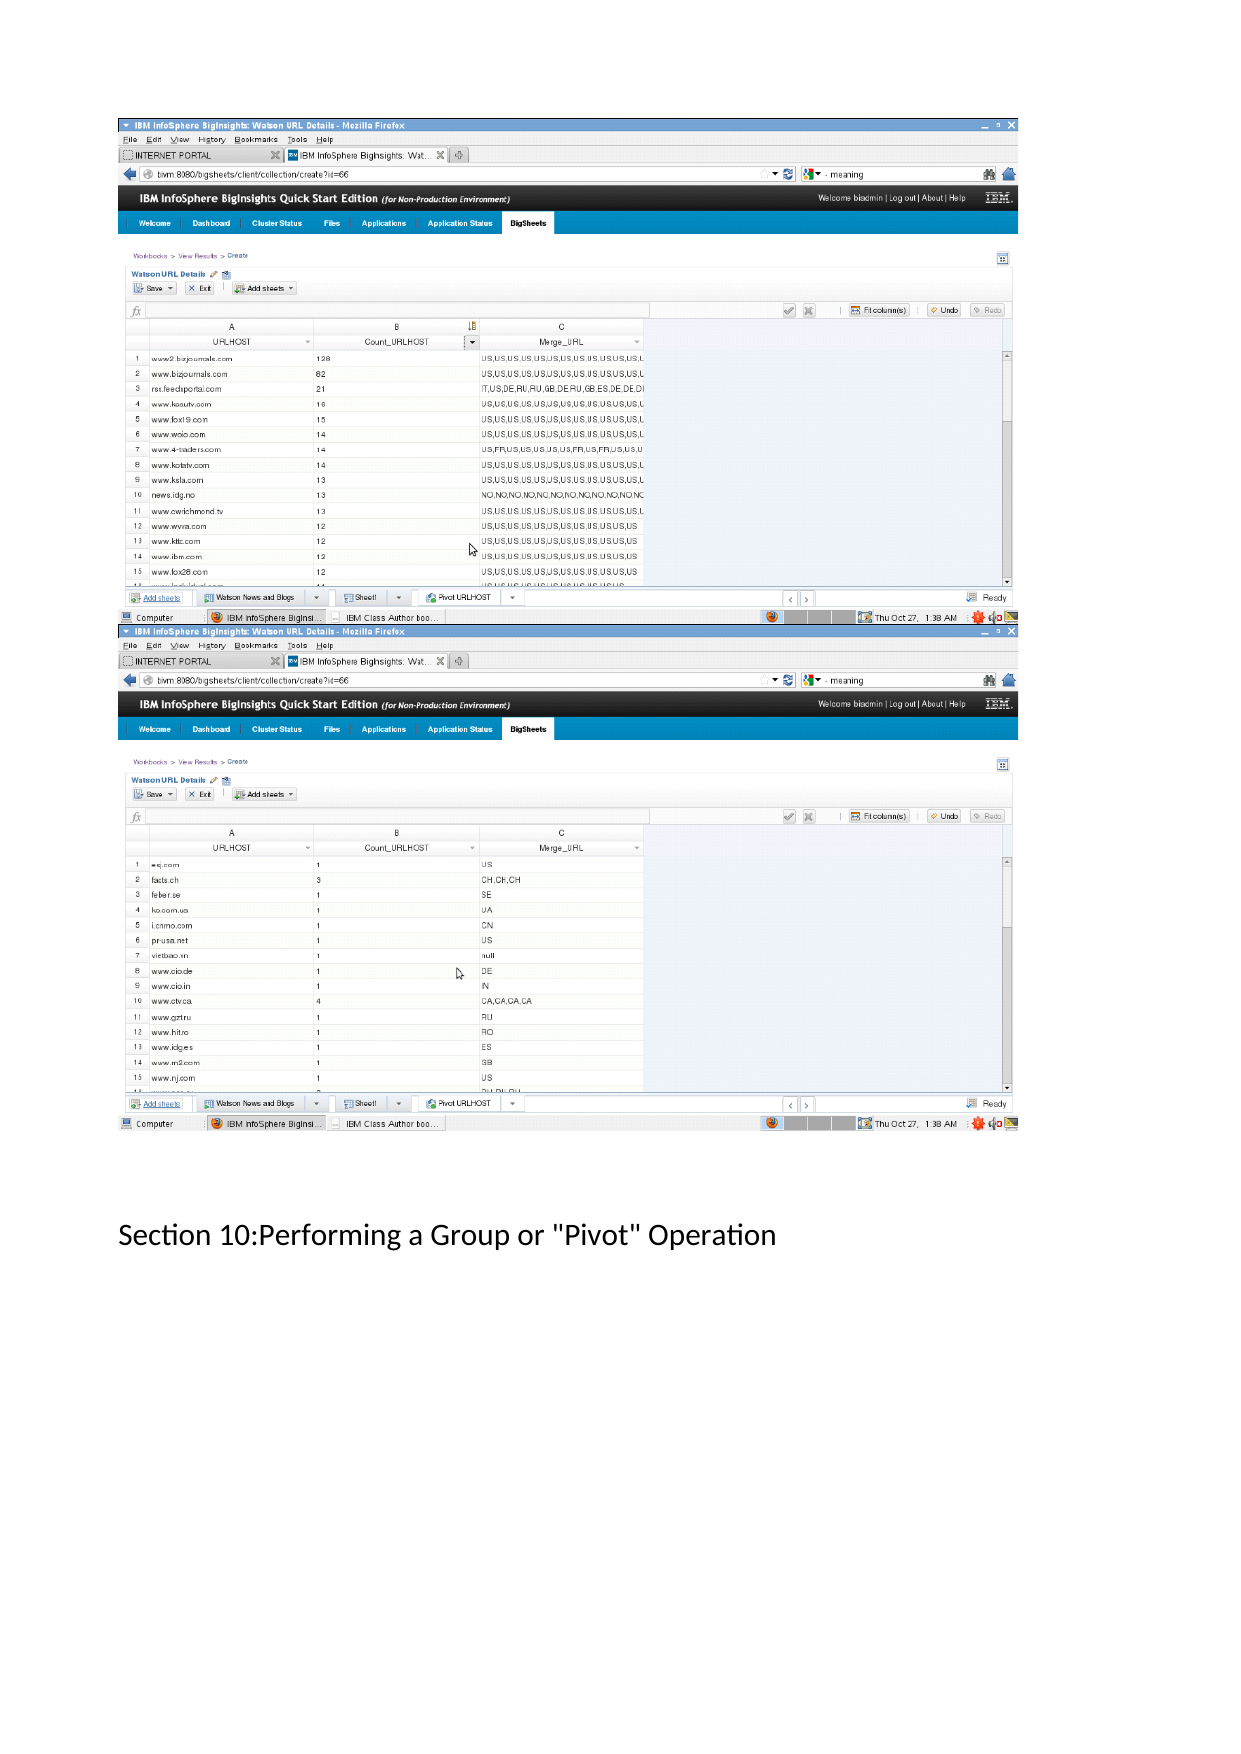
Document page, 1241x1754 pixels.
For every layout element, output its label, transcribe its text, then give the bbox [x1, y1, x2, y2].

text Section 10:Performing a Group or "Pivot" Operation [118, 1215, 1122, 1253]
